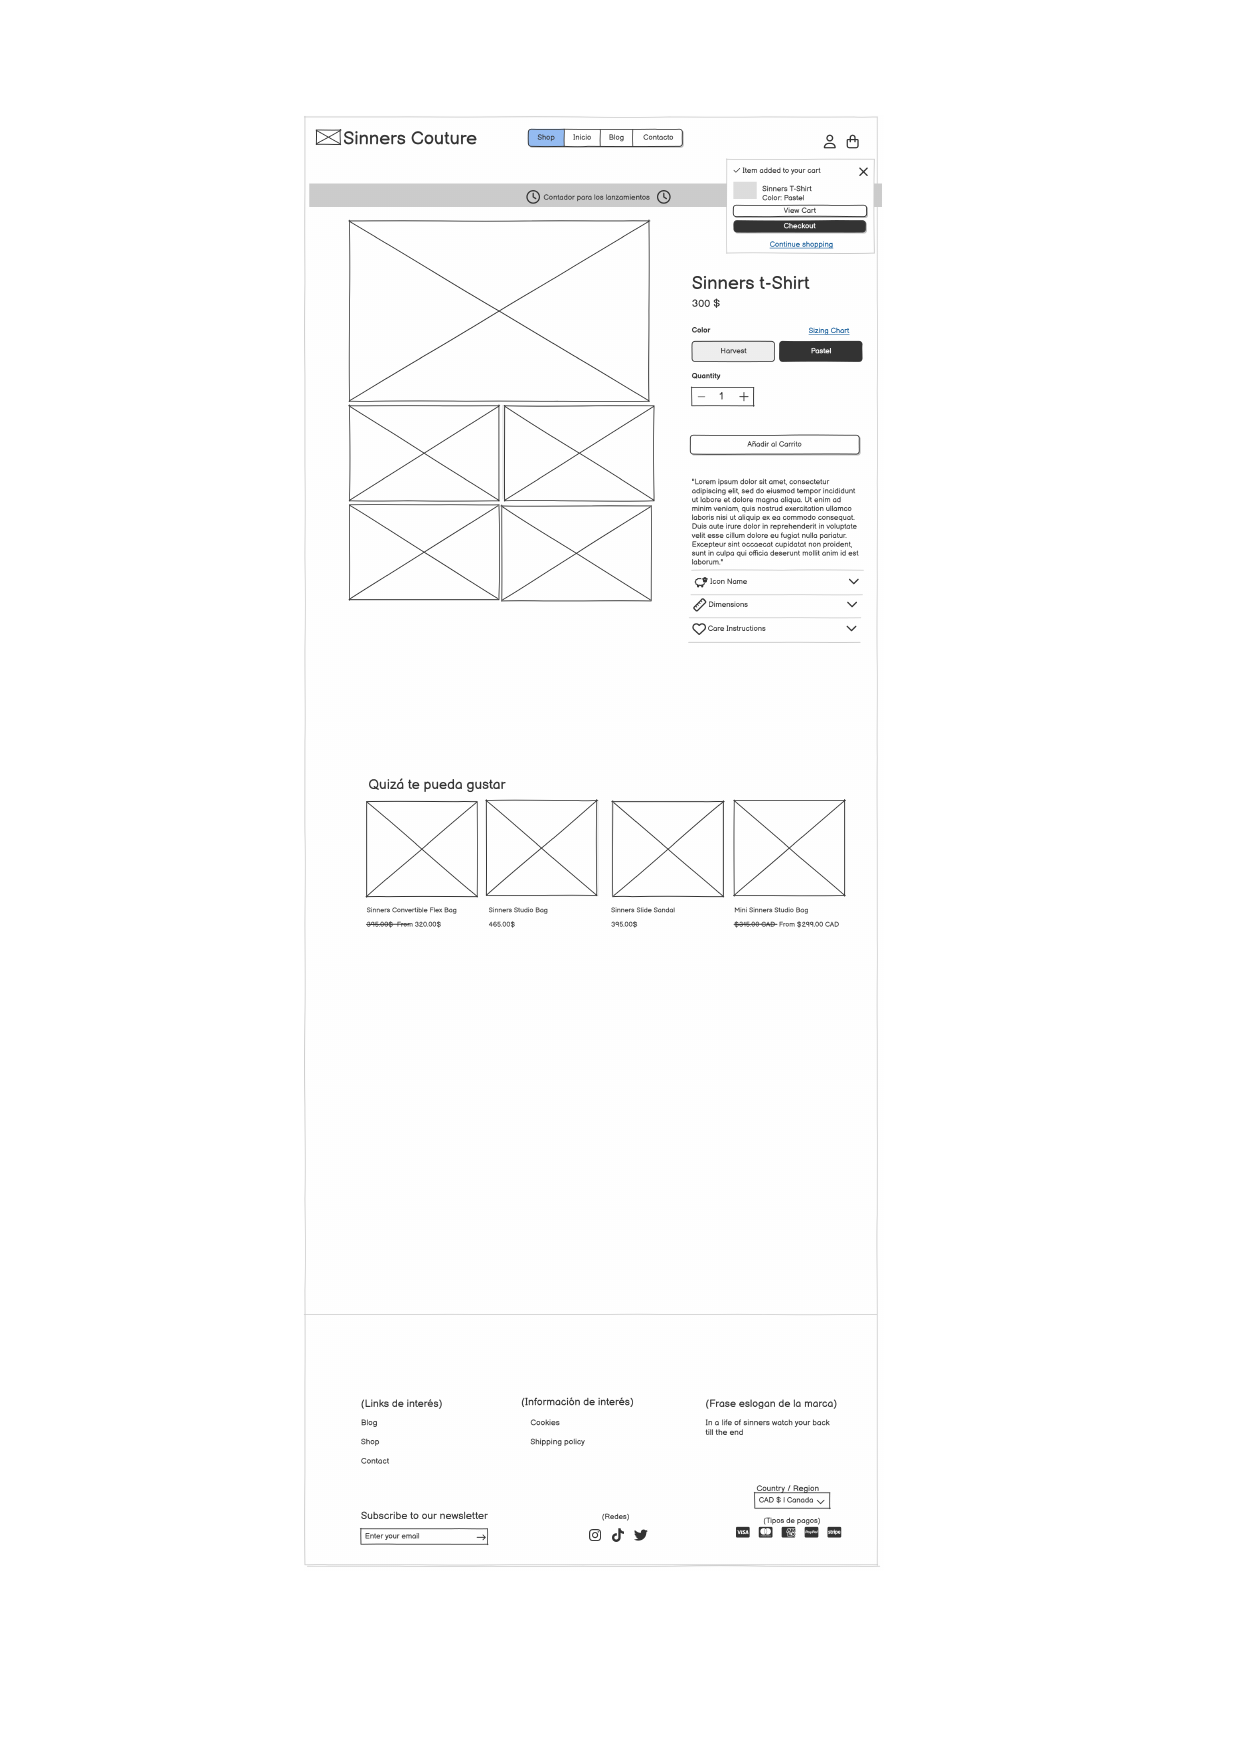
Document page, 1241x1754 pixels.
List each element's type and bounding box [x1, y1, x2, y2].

picture [303, 115, 884, 1571]
